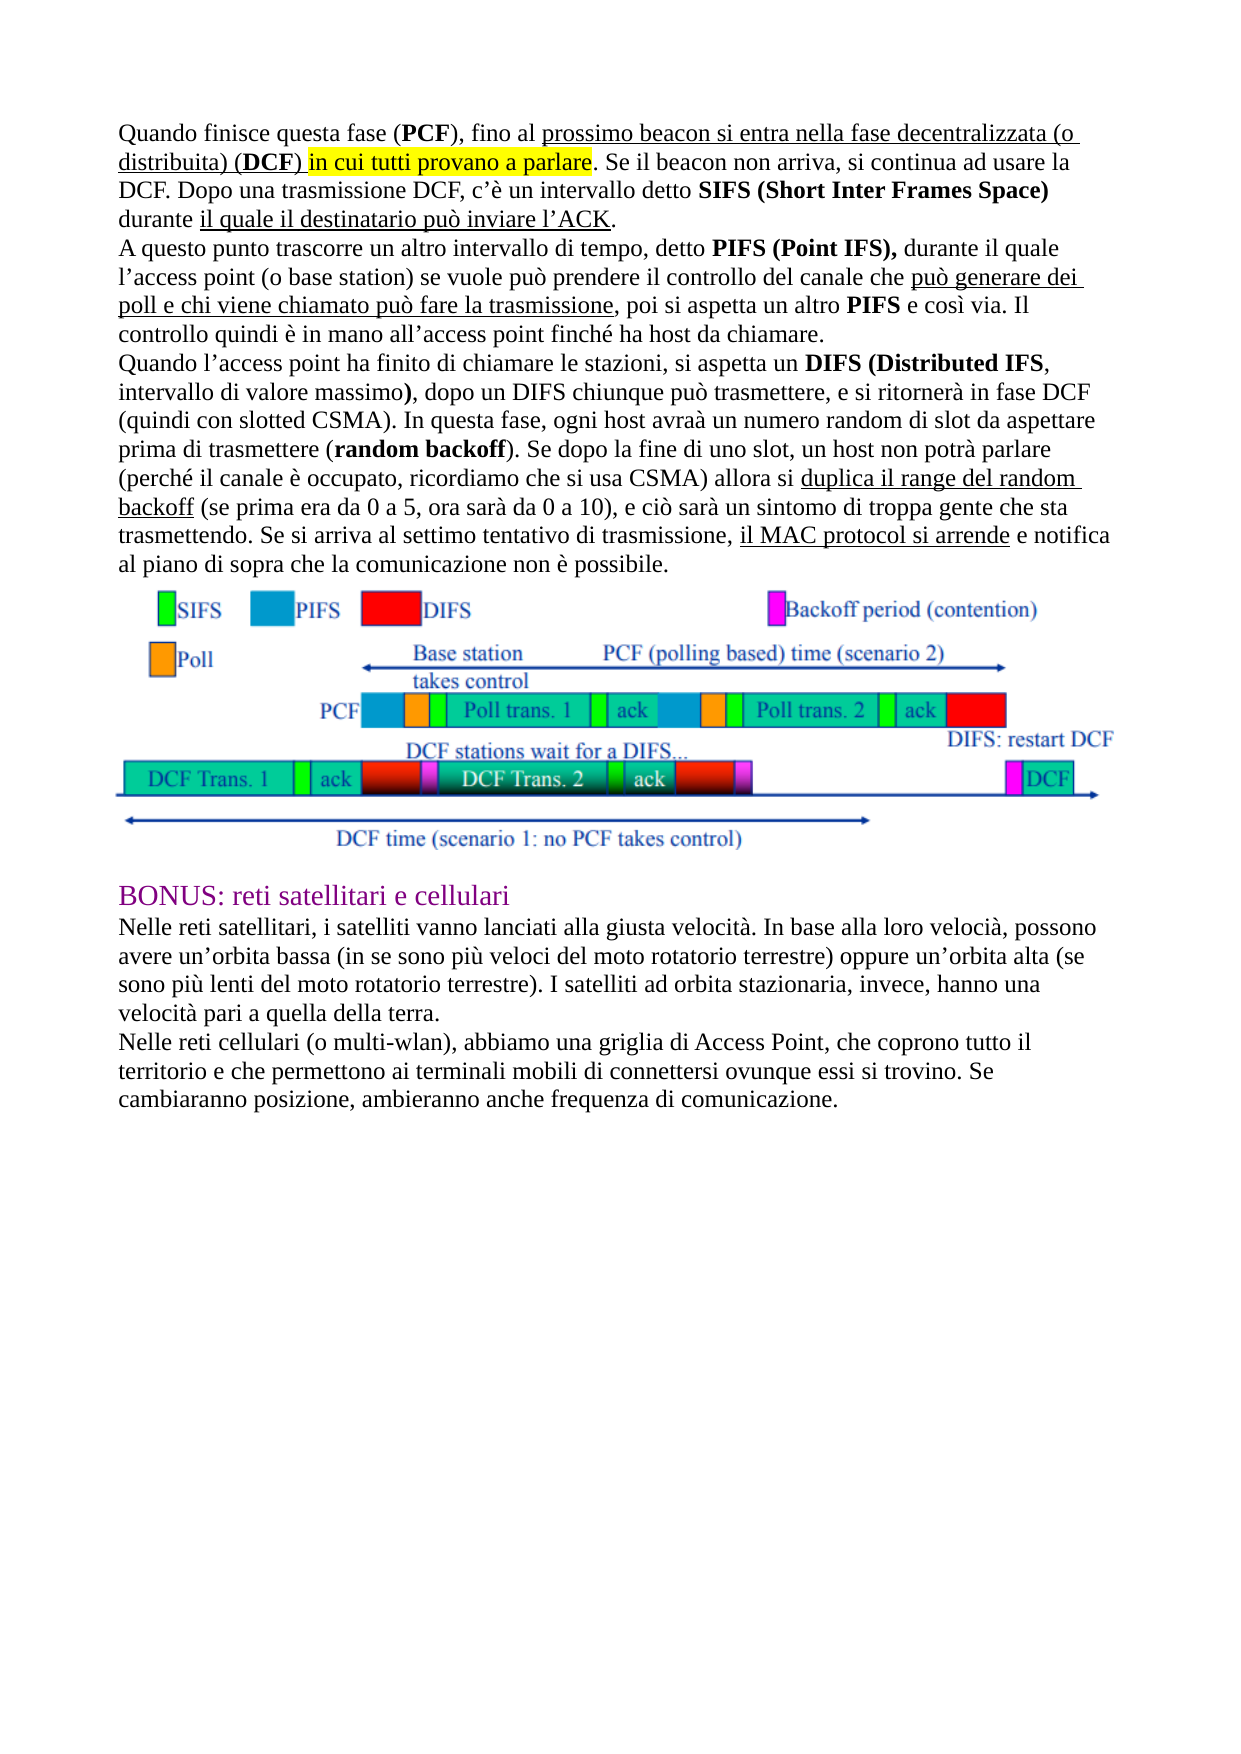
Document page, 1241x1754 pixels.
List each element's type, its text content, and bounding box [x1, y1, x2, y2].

text Nelle reti cellulari (o multi-wlan), abbiamo una griglia di Access Point, che coprono tutto il territorio e che permettono ai terminali mobili di connettersi ovunque essi si trovino. Se cambiaranno posizione, ambieranno anche frequenza di comunicazione. [118, 1027, 1122, 1113]
text Quando l’access point ha finito di chiamare le stazioni, si aspetta un DIFS (Distributed IFS, intervallo di valore massimo), dopo un DIFS chiunque può trasmettere, e si ritornerà in fase DCF (quindi con slotted CSMA). In questa fase, ogni host avraà un numero random di slot da aspettare prima di trasmettere (random backoff). Se dopo la fine di uno slot, un host non potrà parlare (perché il canale è occupato, ricordiamo che si usa CSMA) allora si duplica il range del random backoff (se prima era da 0 a 5, ora sarà da 0 a 10), e ciò sarà un sintomo di troppa gente che sta trasmettendo. Se si arriva al settimo tentativo di trasmissione, il MAC protocol si arrende e notifica al piano di sopra che la comunicazione non è possibile. [118, 348, 1122, 578]
text A questo punto trascorre un altro intervallo di tempo, detto PIFS (Point IFS), durante il quale l’access point (o base station) se vuole può prendere il controllo del canale che può generare dei poll e chi viene chiamato può fare la trasmissione, poi si aspetta un altro PIFS e così via. Il controllo quindi è in mano all’access point finché ha host da chiamare. [118, 233, 1122, 348]
picture [113, 585, 1118, 850]
text BONUS: reti satellitari e cellulari [118, 878, 1122, 912]
text Nelle reti satellitari, i satelliti vanno lanciati alla giusta velocità. In base alla loro velocià, possono avere un’orbita bassa (in se sono più veloci del moto rotatorio terrestre) oppure un’orbita alta (se sono più lenti del moto rotatorio terrestre). I satelliti ad orbita stazionaria, invece, hanno una velocità pari a quella della terra. [118, 912, 1122, 1027]
text Quando finisce questa fase (PCF), fino al prossimo beacon si entra nella fase decentralizzata (o distribuita) (DCF) in cui tutti provano a parlare. Se il beacon non arriva, si continua ad usare la DCF. Dopo una trasmissione DCF, c’è un intervallo detto SIFS (Short Inter Frames Space) durante il quale il destinatario può inviare l’ACK. [118, 118, 1122, 233]
